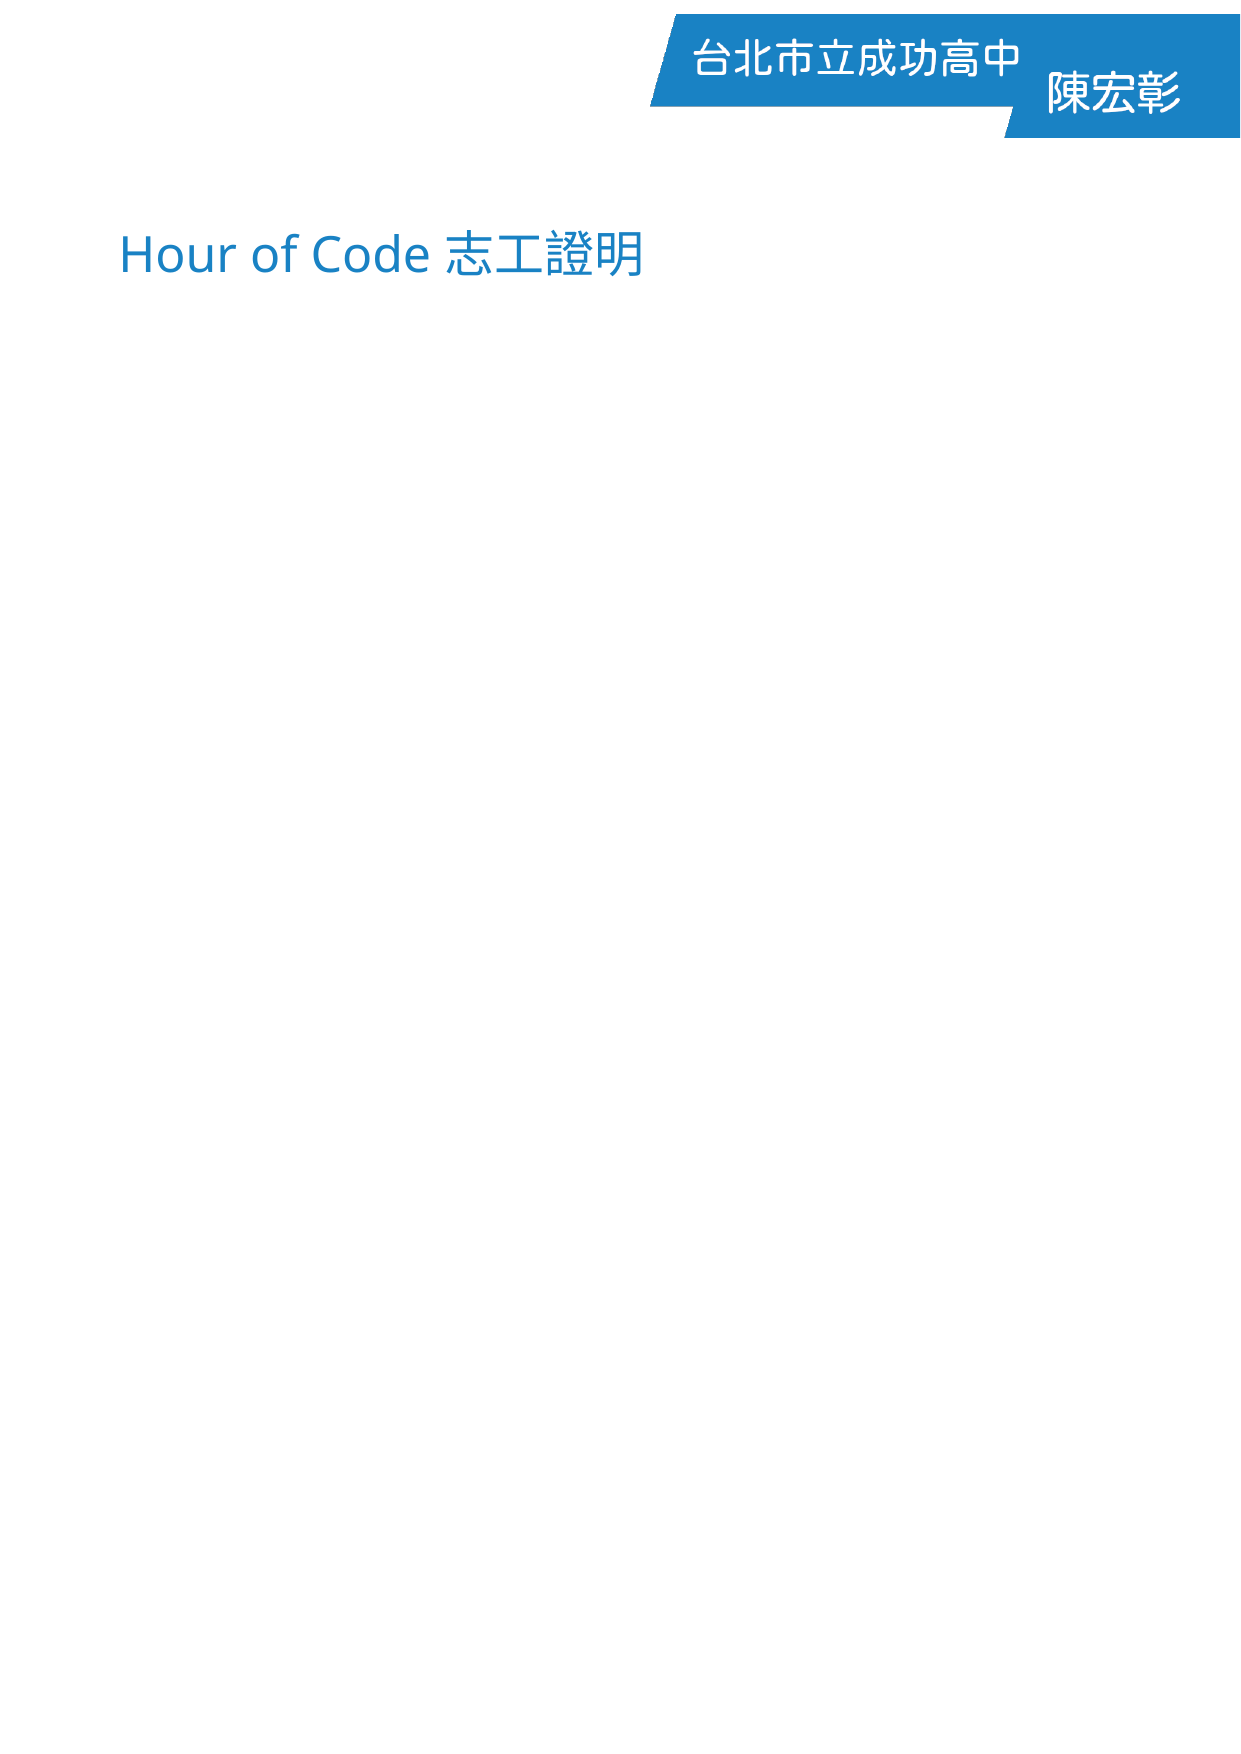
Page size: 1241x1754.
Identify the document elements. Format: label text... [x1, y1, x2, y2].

picture [0, 0, 1241, 152]
subtitle Hour of Code 志工證明 [118, 214, 1122, 287]
